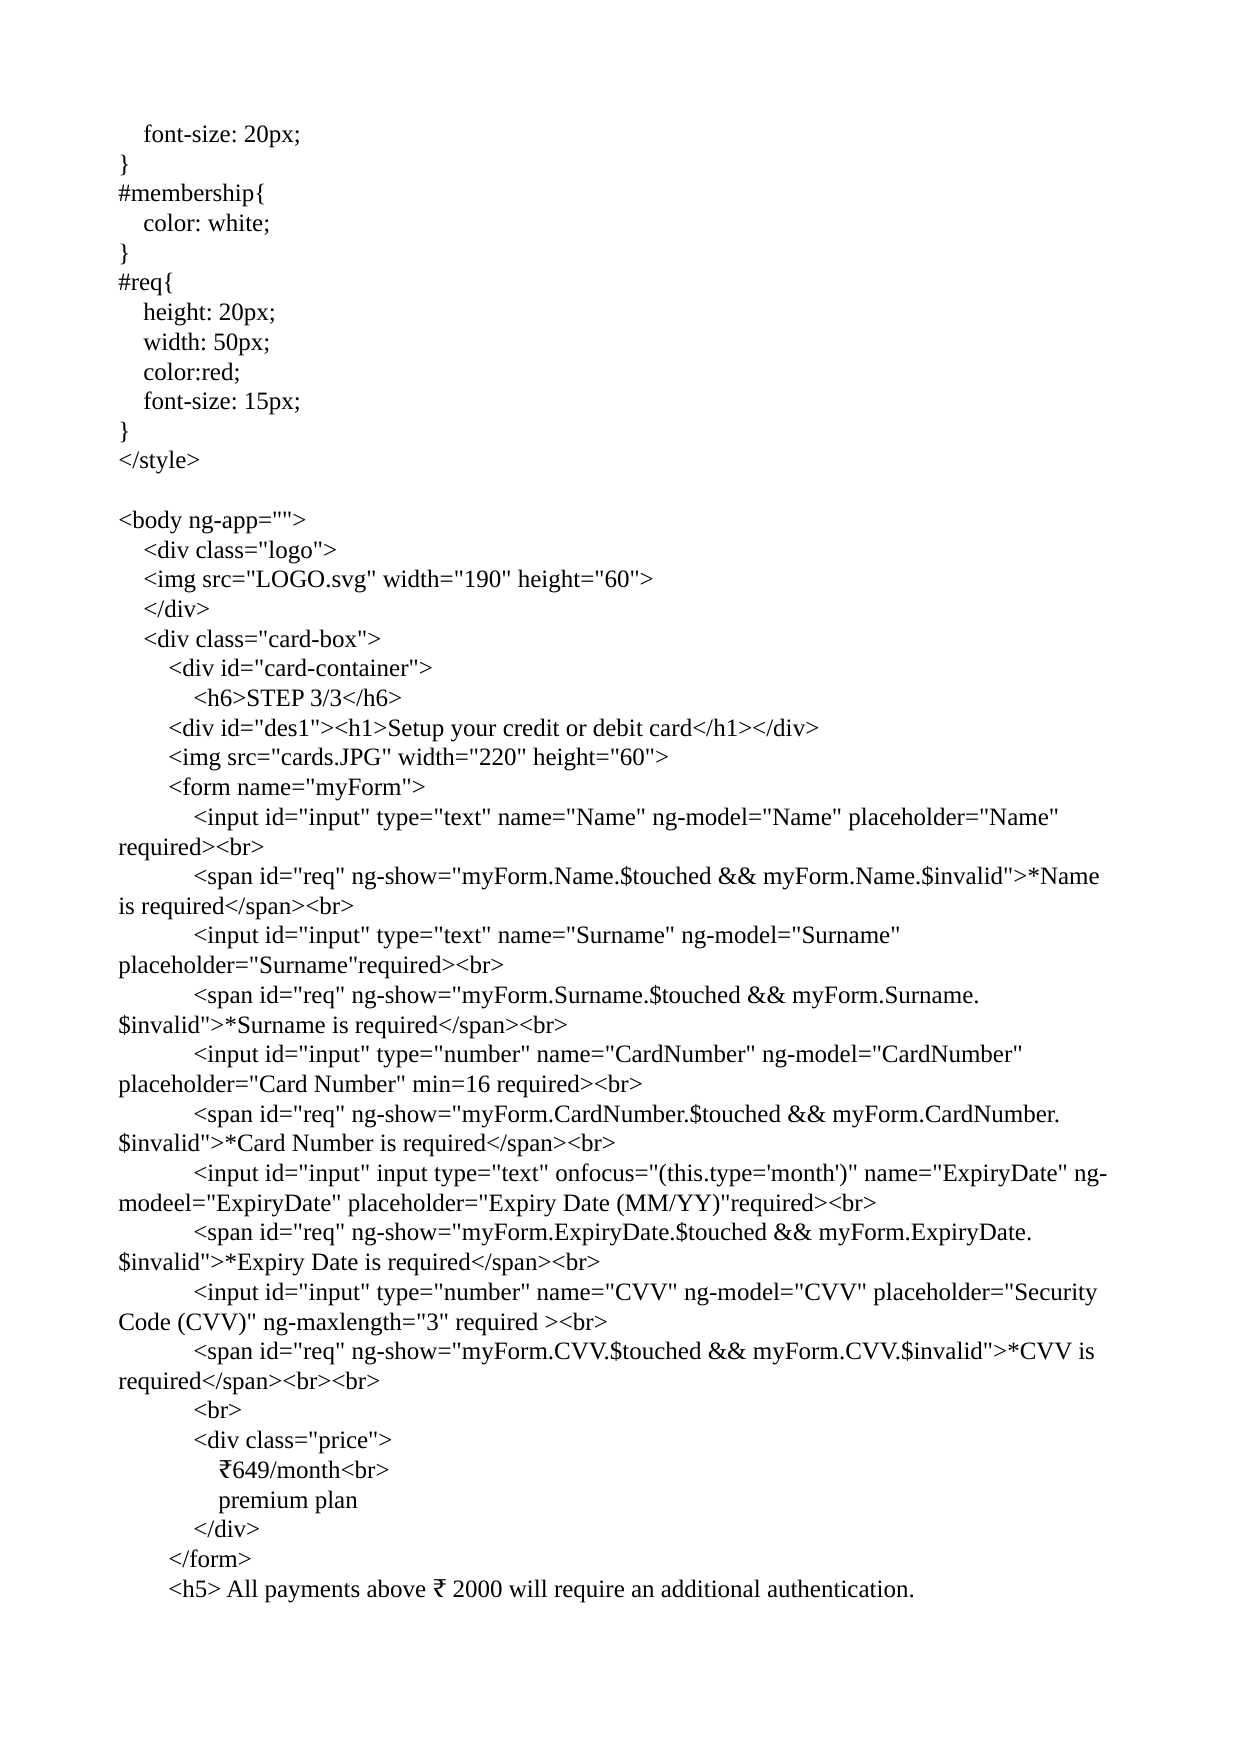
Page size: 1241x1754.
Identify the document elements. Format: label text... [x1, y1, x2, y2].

text <body ng-app=""> [118, 504, 1122, 534]
text font-size: 20px; [118, 118, 1122, 148]
text color:red; [118, 356, 1122, 385]
text <span id="req" ng-show="myForm.CVV.$touched && myForm.CVV.$invalid">*CVV is required</span><br><br> [118, 1335, 1122, 1395]
text } [118, 415, 1122, 445]
text <img src="LOGO.svg" width="190" height="60"> [118, 563, 1122, 593]
text <br> [118, 1395, 1122, 1424]
text <input id="input" type="number" name="CVV" ng-model="CVV" placeholder="Security Code (CVV)" ng-maxlength="3" required ><br> [118, 1276, 1122, 1335]
text <div id="card-container"> [118, 652, 1122, 682]
text <input id="input" type="number" name="CardNumber" ng-model="CardNumber" placeholder="Card Number" min=16 required><br> [118, 1038, 1122, 1098]
text <span id="req" ng-show="myForm.CardNumber.$touched && myForm.CardNumber.$invalid">*Card Number is required</span><br> [118, 1098, 1122, 1157]
text <div id="des1"><h1>Setup your credit or debit card</h1></div> [118, 712, 1122, 742]
text font-size: 15px; [118, 385, 1122, 415]
text height: 20px; [118, 296, 1122, 326]
text <div class="card-box"> [118, 623, 1122, 652]
text <img src="cards.JPG" width="220" height="60"> [118, 742, 1122, 771]
text } [118, 148, 1122, 177]
text <input id="input" type="text" name="Name" ng-model="Name" placeholder="Name" required><br> [118, 801, 1122, 860]
text <span id="req" ng-show="myForm.ExpiryDate.$touched && myForm.ExpiryDate.$invalid">*Expiry Date is required</span><br> [118, 1217, 1122, 1276]
text color: white; [118, 207, 1122, 237]
text <h6>STEP 3/3</h6> [118, 682, 1122, 712]
text </form> [118, 1543, 1122, 1573]
text width: 50px; [118, 326, 1122, 356]
text </style> [118, 445, 1122, 474]
text <div class="price"> [118, 1424, 1122, 1454]
text ₹649/month<br> [118, 1454, 1122, 1484]
text <form name="myForm"> [118, 771, 1122, 801]
text #req{ [118, 267, 1122, 296]
text <div class="logo"> [118, 534, 1122, 563]
text <input id="input" input type="text" onfocus="(this.type='month')" name="ExpiryDate" ng-modeel="ExpiryDate" placeholder="Expiry Date (MM/YY)"required><br> [118, 1157, 1122, 1217]
text } [118, 237, 1122, 267]
text <span id="req" ng-show="myForm.Name.$touched && myForm.Name.$invalid">*Name is required</span><br> [118, 860, 1122, 920]
text <h5> All payments above ₹ 2000 will require an additional authentication. [118, 1573, 1122, 1602]
text premium plan [118, 1484, 1122, 1513]
text </div> [118, 1513, 1122, 1543]
text #membership{ [118, 177, 1122, 207]
text <input id="input" type="text" name="Surname" ng-model="Surname" placeholder="Surname"required><br> [118, 920, 1122, 979]
text </div> [118, 593, 1122, 623]
text <span id="req" ng-show="myForm.Surname.$touched && myForm.Surname.$invalid">*Surname is required</span><br> [118, 979, 1122, 1038]
